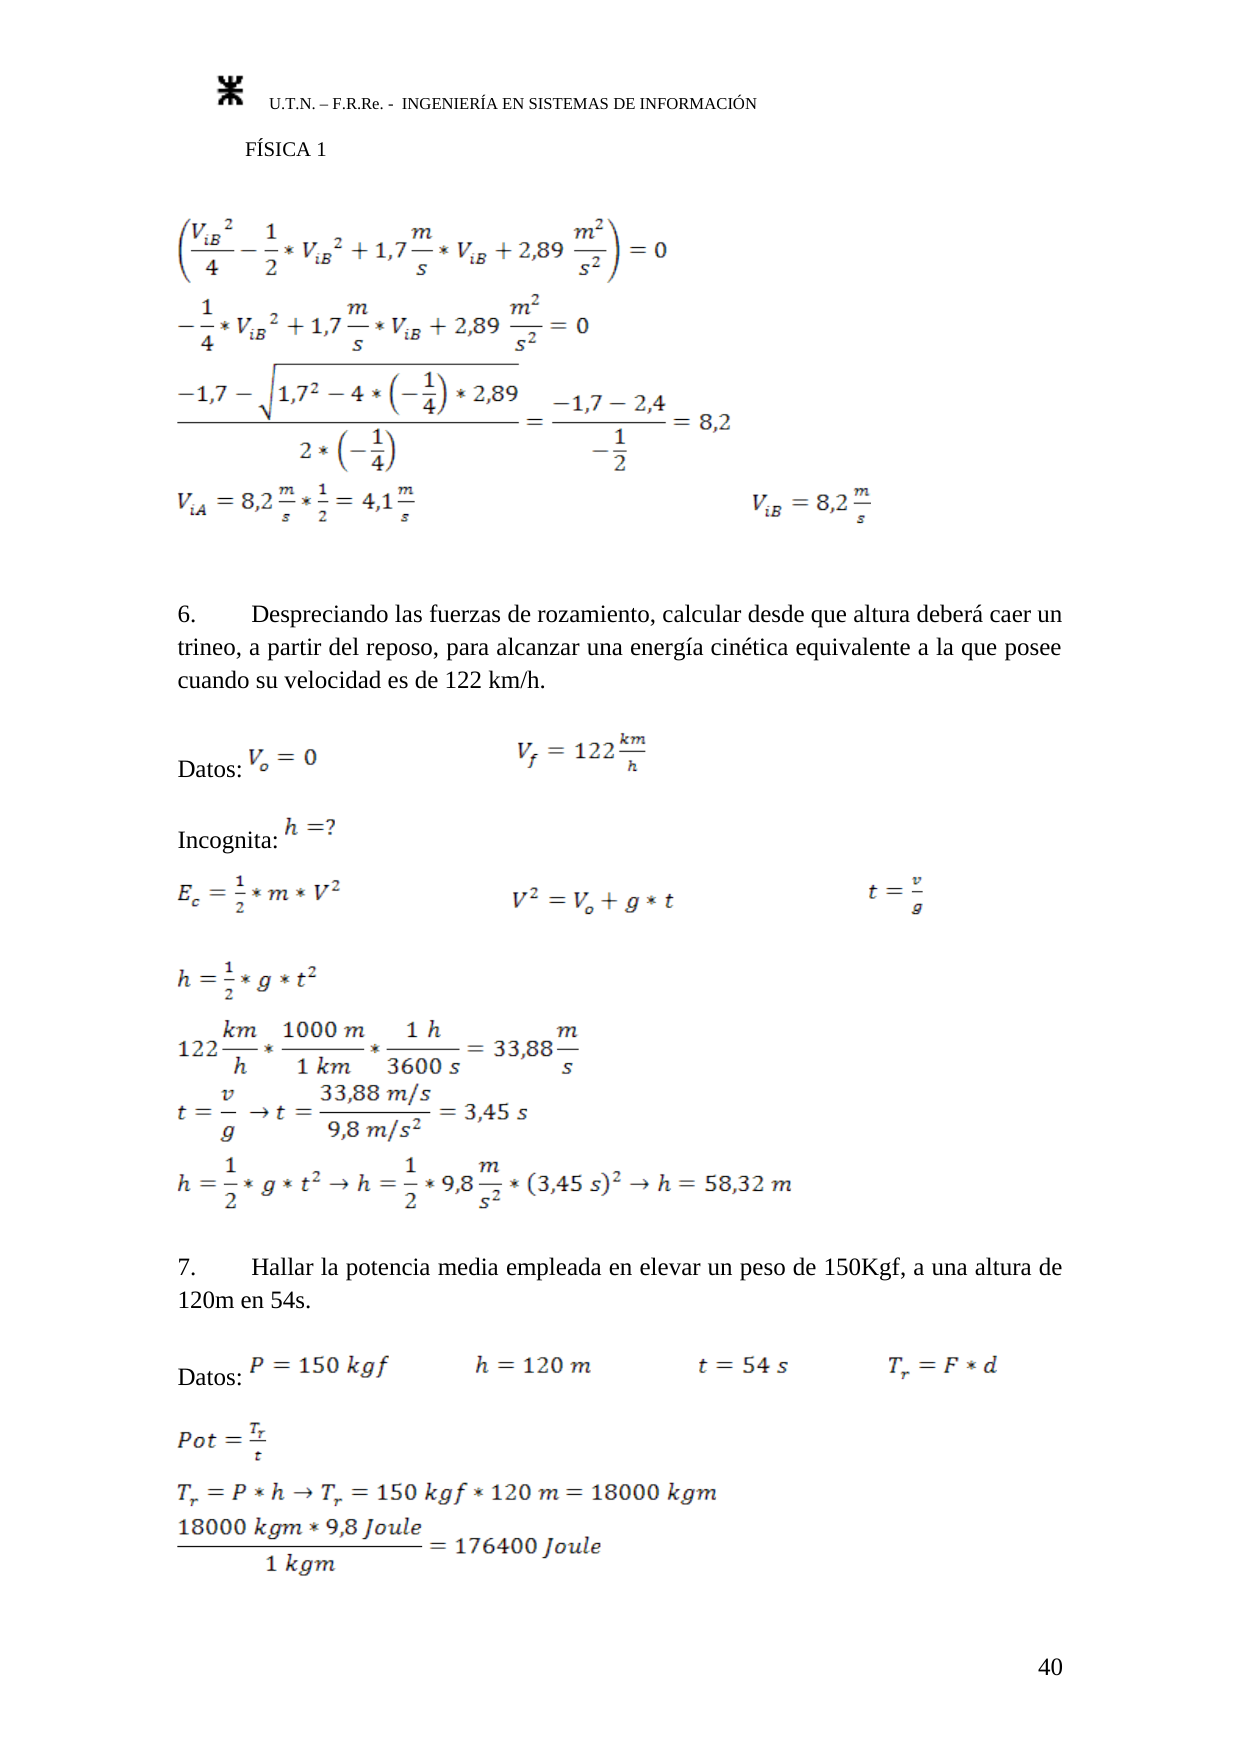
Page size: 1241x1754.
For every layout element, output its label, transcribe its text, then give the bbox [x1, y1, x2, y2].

text 6. Despreciando las fuerzas de rozamiento, calcular desde que altura deberá caer un trineo, a partir del reposo, para alcanzar una energía cinética equivalente a la que posee cuando su velocidad es de 122 km/h. [177, 599, 1063, 693]
picture [177, 1082, 528, 1150]
text Incognita: [177, 814, 1063, 868]
picture [177, 1017, 579, 1079]
text Datos: [177, 731, 1063, 806]
text 7. Hallar la potencia media empleada en elevar un peso de 150Kgf, a una altura de 120m en 54s. [177, 1252, 1063, 1314]
picture [888, 1351, 998, 1386]
picture [177, 874, 342, 921]
picture [177, 1421, 267, 1469]
picture [512, 886, 674, 921]
picture [177, 360, 732, 479]
picture [285, 813, 335, 848]
picture [475, 1351, 591, 1386]
picture [177, 1478, 717, 1513]
text Datos: [177, 1351, 1063, 1474]
picture [177, 214, 668, 288]
picture [177, 1516, 601, 1584]
picture [177, 1154, 792, 1215]
picture [517, 731, 646, 778]
picture [177, 291, 590, 356]
picture [698, 1351, 788, 1386]
picture [248, 743, 318, 778]
picture [868, 874, 923, 921]
picture [249, 1351, 389, 1386]
picture [177, 961, 320, 1008]
picture [177, 482, 415, 530]
picture [752, 486, 871, 530]
